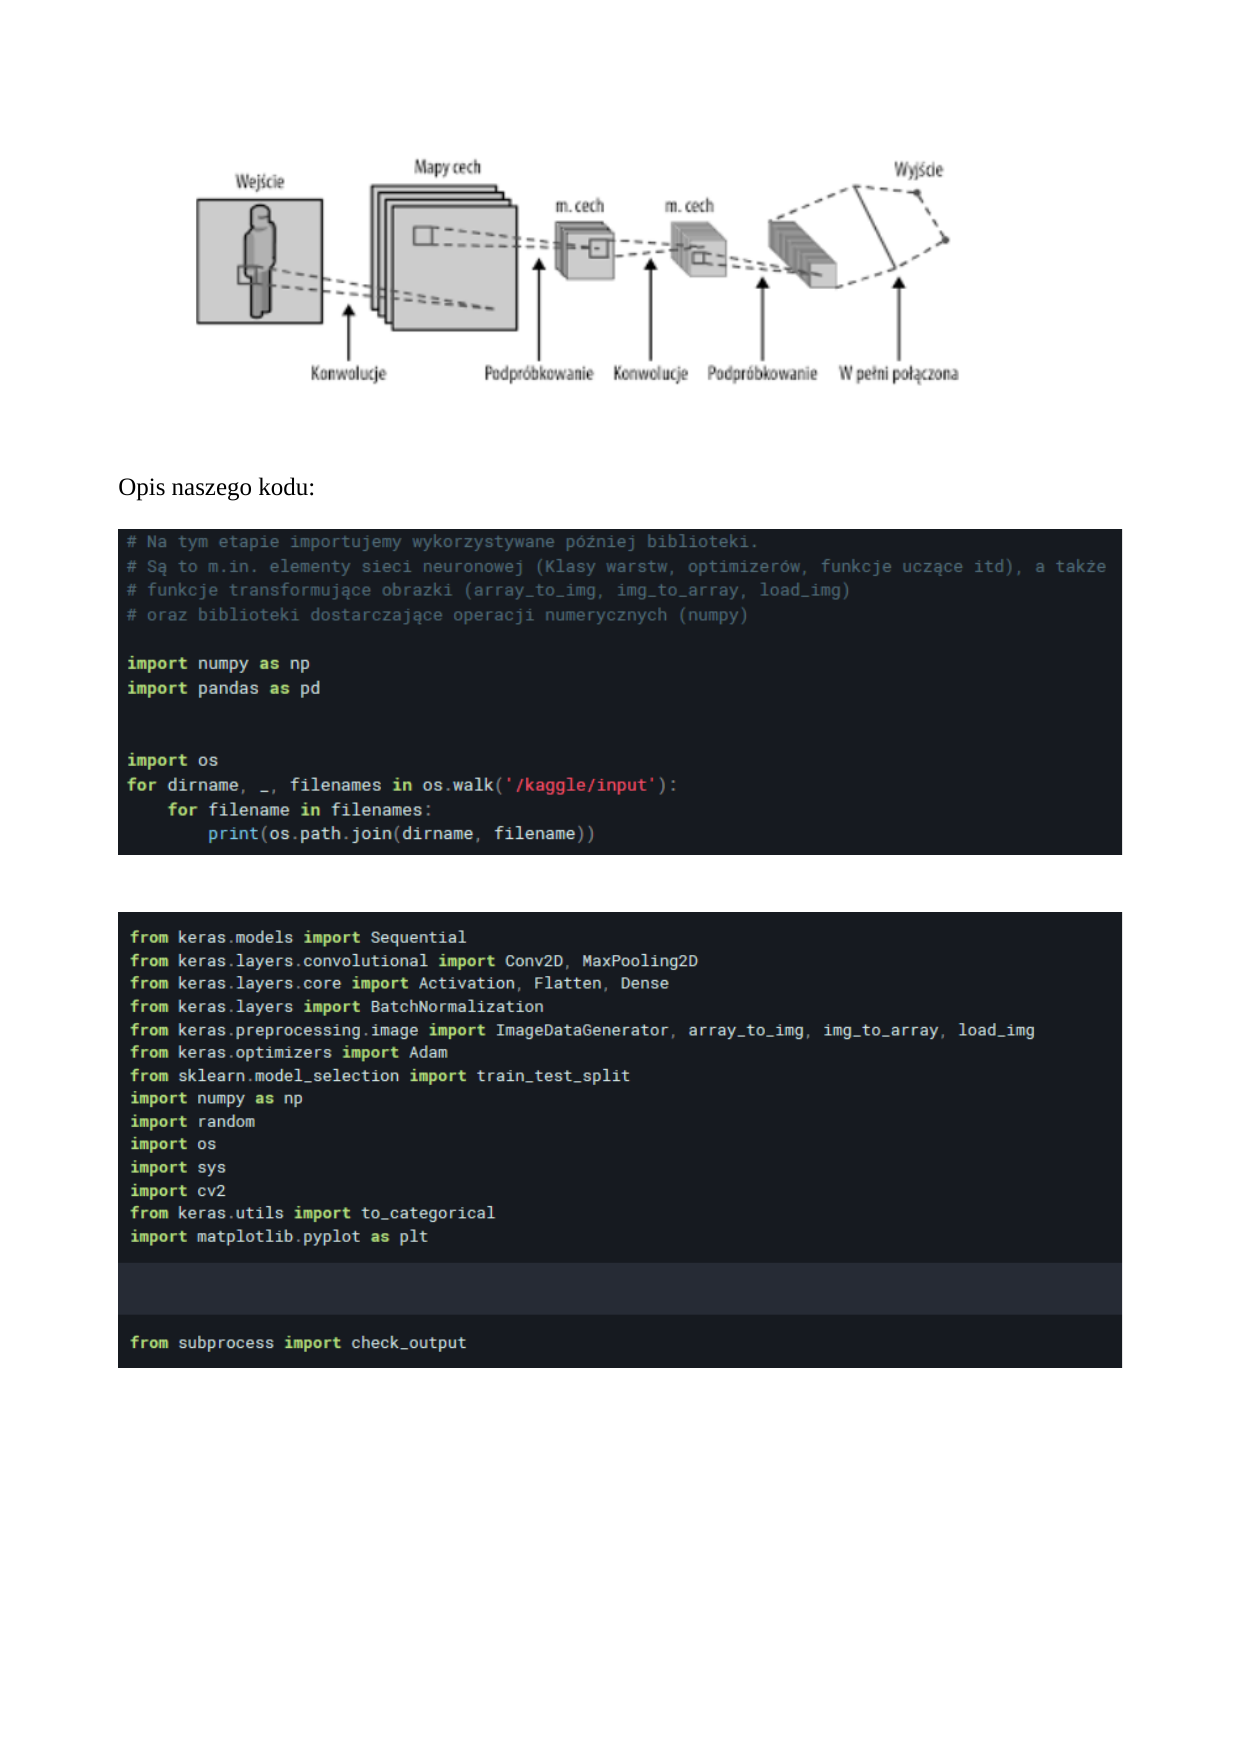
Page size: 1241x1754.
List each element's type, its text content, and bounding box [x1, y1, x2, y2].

picture [118, 118, 1123, 420]
picture [118, 912, 1123, 1368]
picture [118, 529, 1123, 855]
text Opis naszego kodu: [118, 472, 1122, 501]
